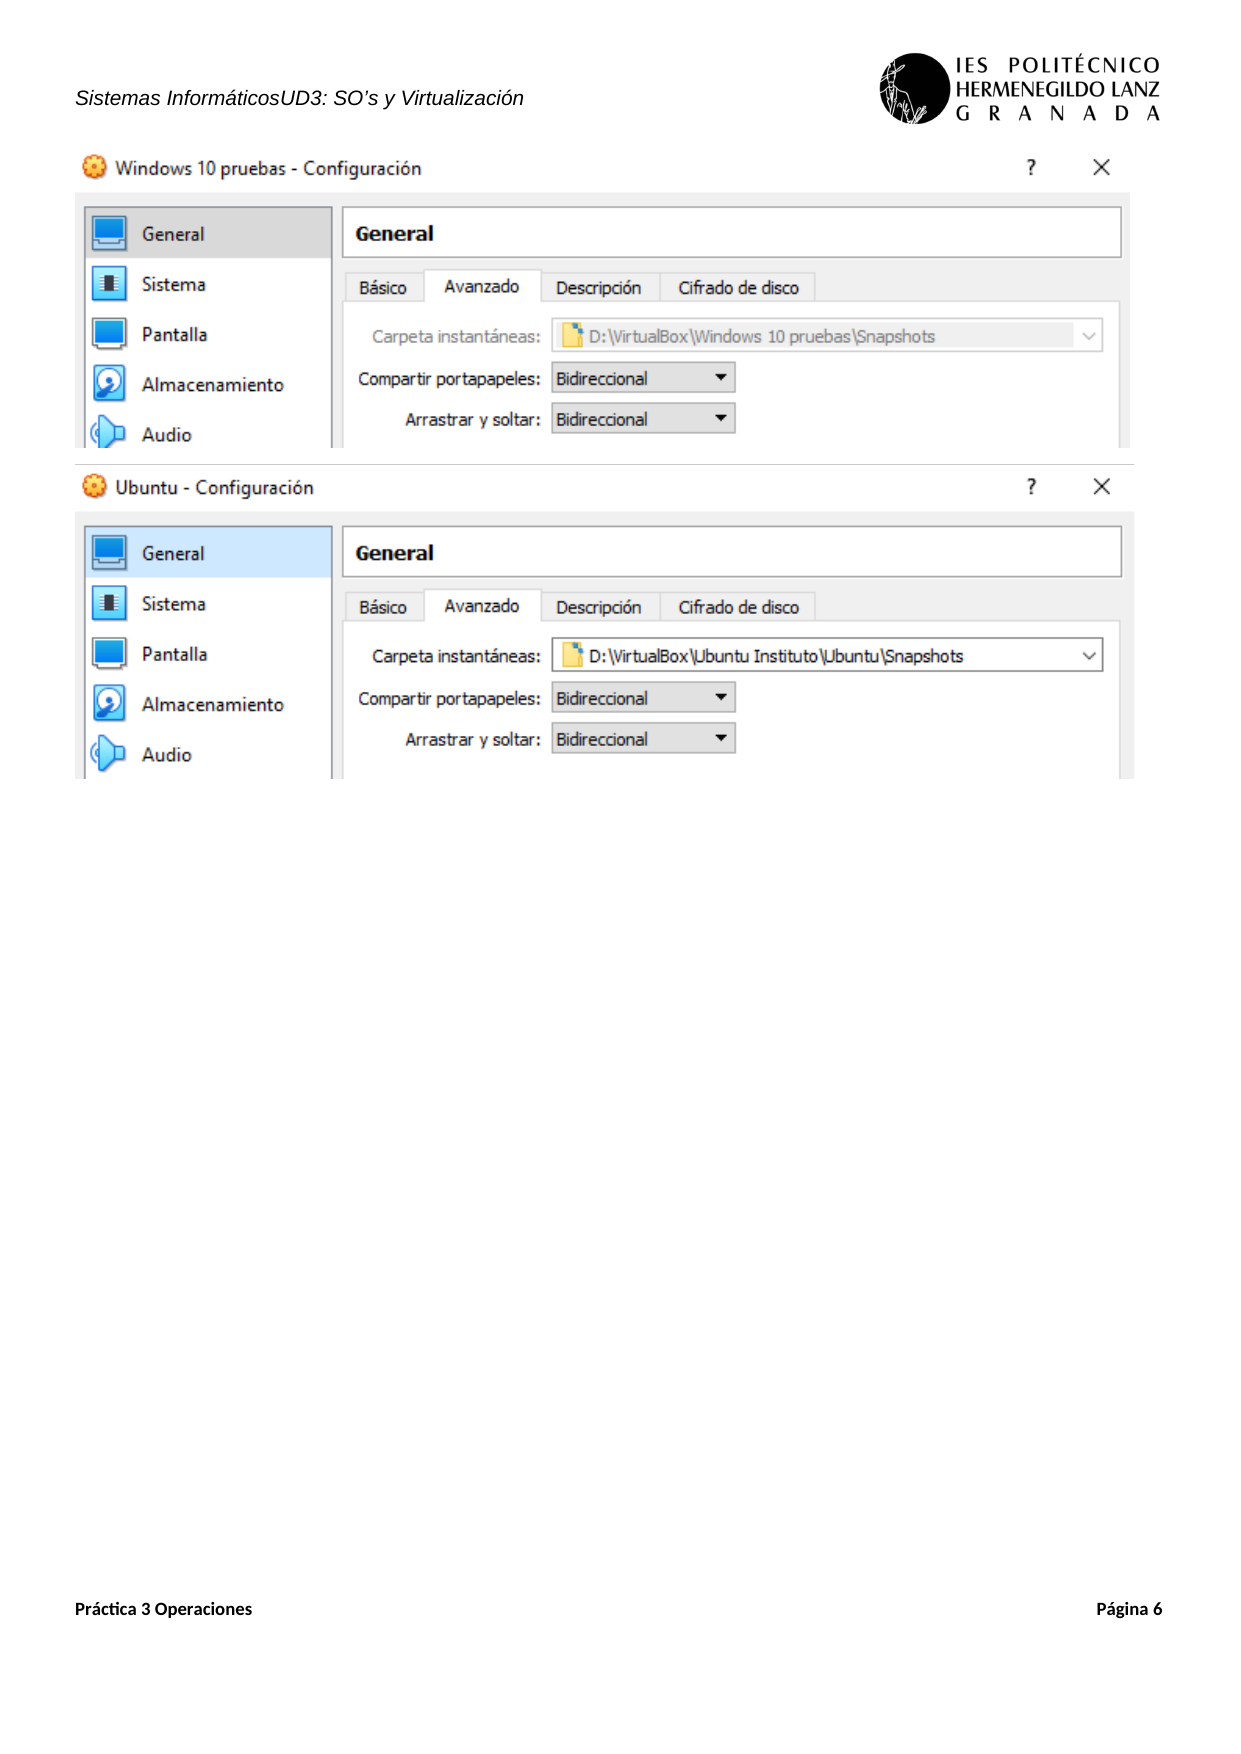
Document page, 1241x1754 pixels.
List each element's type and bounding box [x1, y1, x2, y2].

picture [871, 51, 1166, 126]
picture [75, 464, 1135, 779]
picture [75, 147, 1130, 448]
